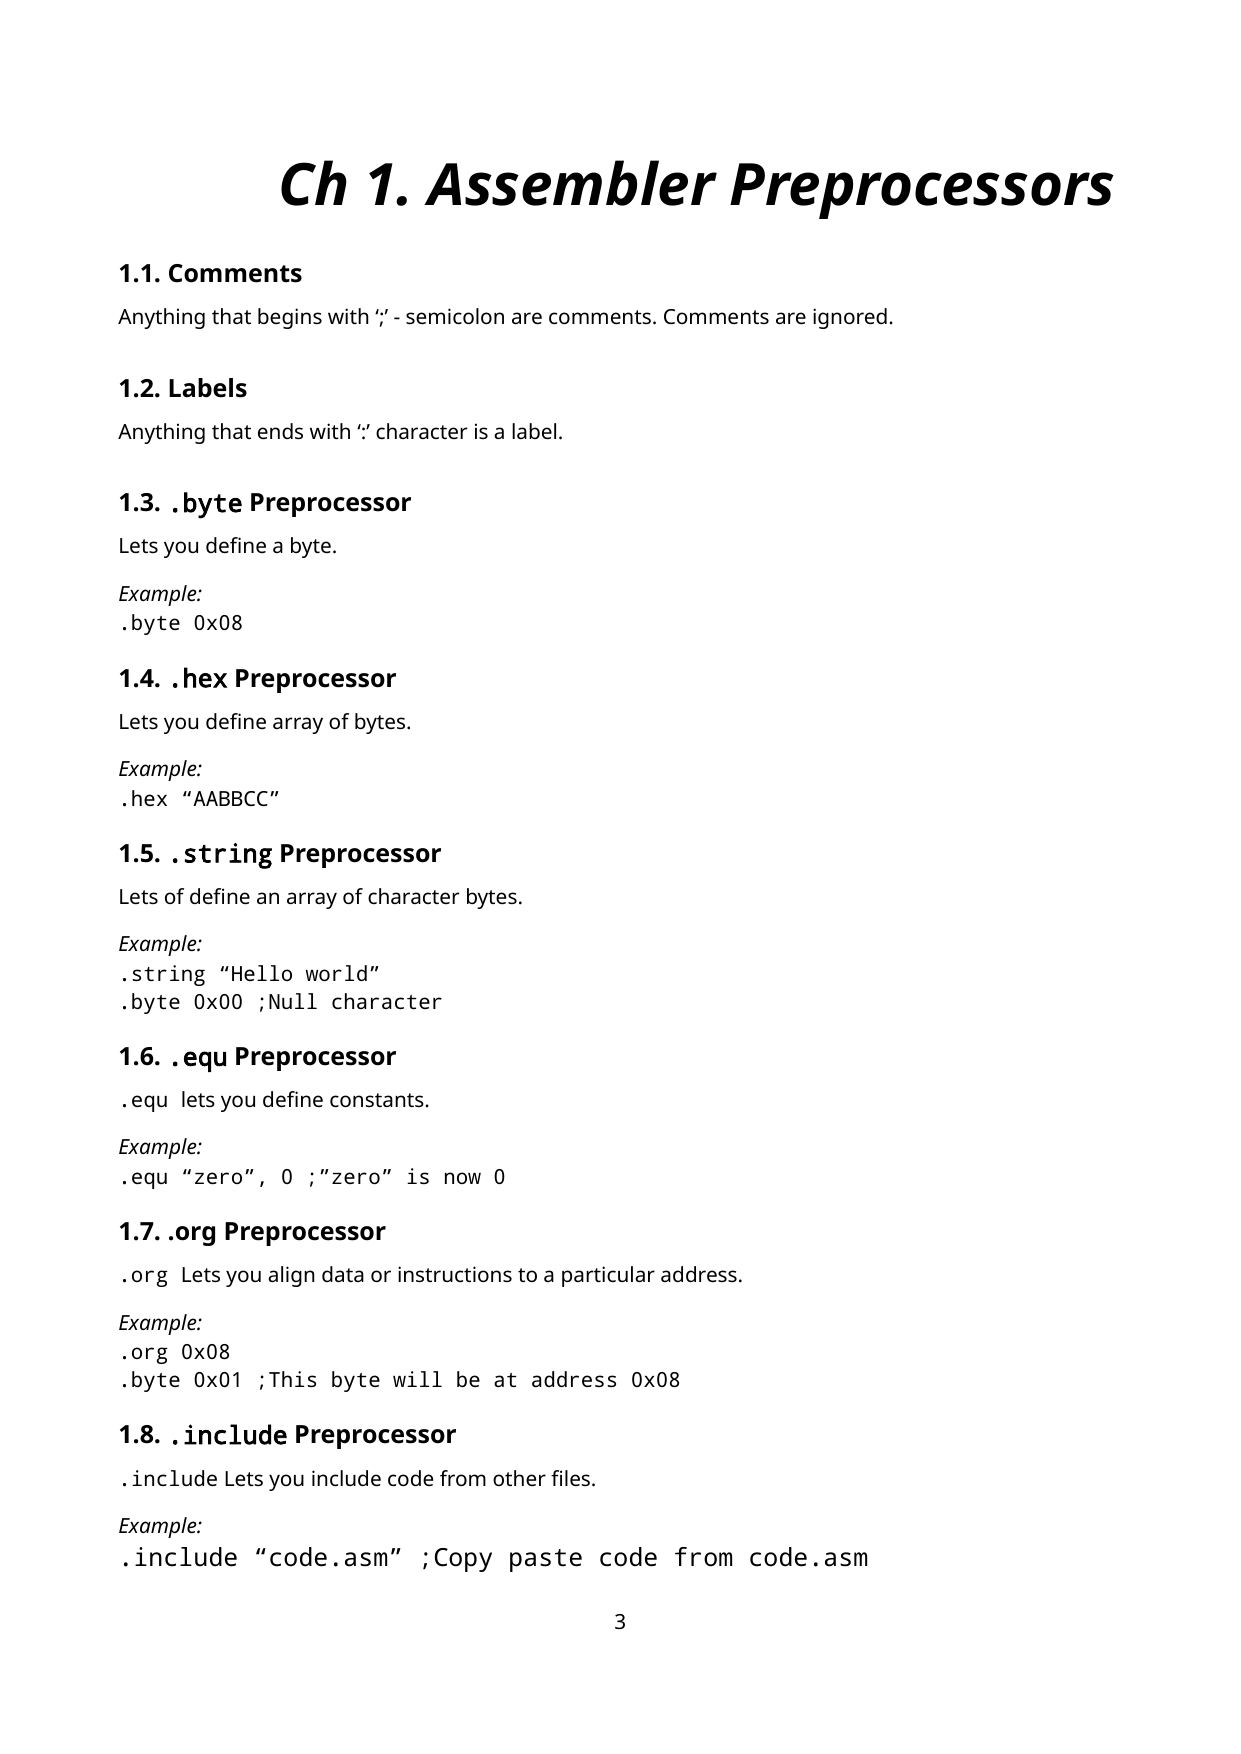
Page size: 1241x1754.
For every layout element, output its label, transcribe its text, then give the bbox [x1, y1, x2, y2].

subtitle .include Preprocessor [118, 1417, 1122, 1451]
text Lets you define array of bytes. [118, 707, 1122, 735]
text Example: [118, 1132, 1122, 1161]
text Example: [118, 929, 1122, 958]
text .equ “zero”, 0 ;”zero” is now 0 [118, 1165, 1122, 1189]
subtitle .org Preprocessor [118, 1214, 1122, 1248]
text Lets you define a byte. [118, 532, 1122, 560]
subtitle .string Preprocessor [118, 836, 1122, 869]
text .hex “AABBCC” [118, 787, 1122, 811]
subtitle .hex Preprocessor [118, 660, 1122, 694]
text .include “code.asm” ;Copy paste code from code.asm [118, 1543, 1122, 1573]
text .equ lets you define constants. [118, 1085, 1122, 1114]
text .string “Hello world” [118, 962, 1122, 986]
subtitle .equ Preprocessor [118, 1039, 1122, 1073]
text Example: [118, 754, 1122, 782]
text .byte 0x01 ;This byte will be at address 0x08 [118, 1368, 1122, 1393]
text .org 0x08 [118, 1340, 1122, 1365]
subtitle Labels [118, 371, 1122, 404]
text Lets of define an array of character bytes. [118, 882, 1122, 911]
text Anything that ends with ‘:’ character is a label. [118, 417, 1122, 446]
text .byte 0x00 ;Null character [118, 990, 1122, 1014]
text .include Lets you include code from other files. [118, 1464, 1122, 1492]
subtitle Comments [118, 256, 1122, 290]
text Anything that begins with ‘;’ - semicolon are comments. Comments are ignored. [118, 302, 1122, 331]
subtitle Assembler Preprocessors [118, 143, 1122, 223]
text .org Lets you align data or instructions to a particular address. [118, 1261, 1122, 1289]
text Example: [118, 1511, 1122, 1539]
text .byte 0x08 [118, 611, 1122, 636]
text Example: [118, 579, 1122, 607]
text Example: [118, 1308, 1122, 1336]
subtitle .byte Preprocessor [118, 485, 1122, 519]
